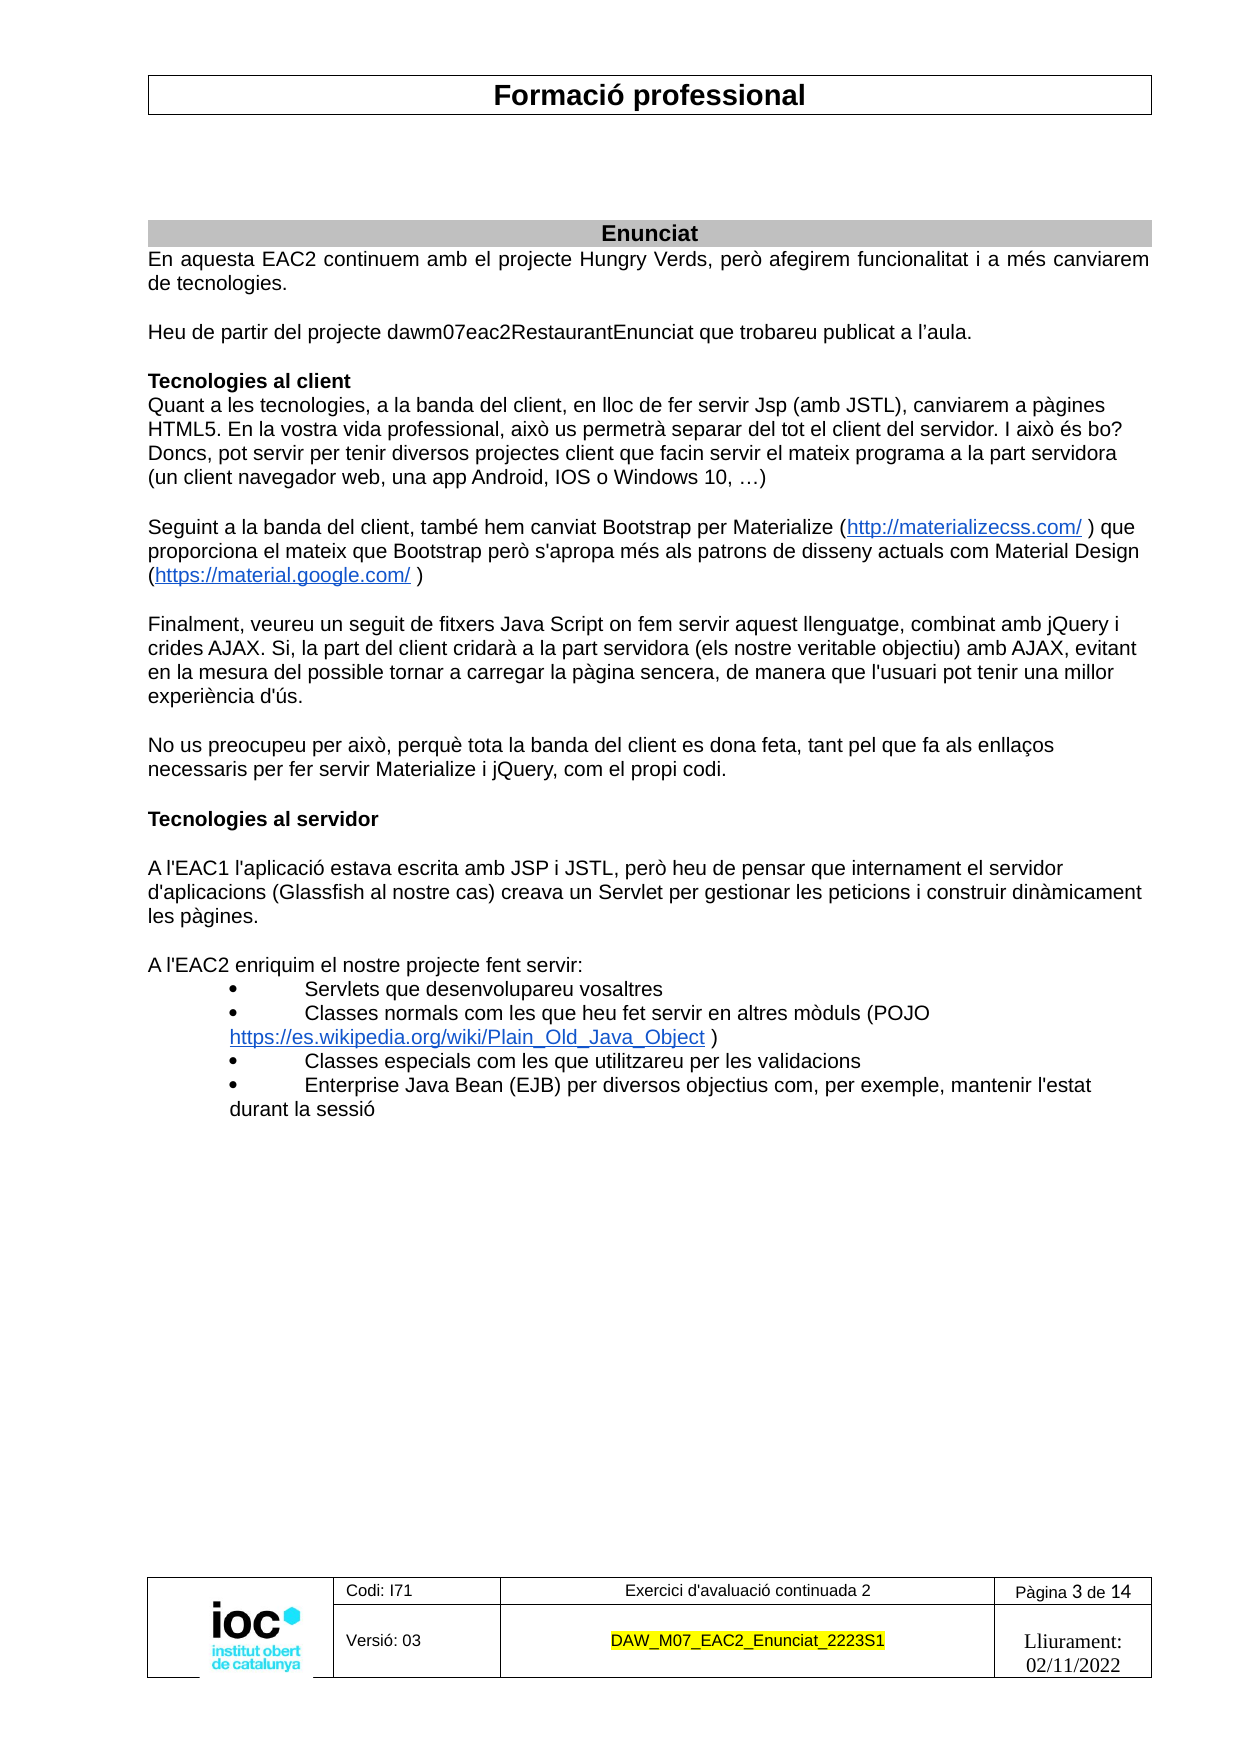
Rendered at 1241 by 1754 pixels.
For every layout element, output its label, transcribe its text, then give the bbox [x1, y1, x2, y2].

text A l'EAC2 enriquim el nostre projecte fent servir: [148, 953, 1152, 977]
text En aquesta EAC2 continuem amb el projecte Hungry Verds, però afegirem funcionalitat i a més canviarem de tecnologies. [148, 247, 1152, 294]
list Classes normals com les que heu fet servir en altres mòduls (POJO https://es.wikipedia.org/wiki/Plain_Old_Java_Object ) [229, 1001, 1152, 1049]
text Seguint a la banda del client, també hem canviat Bootstrap per Materialize (http://materializecss.com/ ) que proporciona el mateix que Bootstrap però s'apropa més als patrons de disseny actuals com Material Design (https://material.google.com/ ) [148, 514, 1152, 586]
text Heu de partir del projecte dawm07eac2RestaurantEnunciat que trobareu publicat a l’aula. [148, 320, 1152, 344]
text Finalment, veureu un seguit de fitxers Java Script on fem servir aquest llenguatge, combinat amb jQuery i crides AJAX. Si, la part del client cridarà a la part servidora (els nostre veritable objectiu) amb AJAX, evitant en la mesura del possible tornar a carregar la pàgina sencera, de manera que l'usuari pot tenir una millor experiència d'ús. [148, 612, 1152, 708]
text Tecnologies al servidor [148, 806, 1152, 830]
list Classes especials com les que utilitzareu per les validacions [229, 1049, 1152, 1073]
text No us preocupeu per això, perquè tota la banda del client es dona feta, tant pel que fa als enllaços necessaris per fer servir Materialize i jQuery, com el propi codi. [148, 733, 1152, 781]
list Enterprise Java Bean (EJB) per diversos objectius com, per exemple, mantenir l'estat durant la sessió [229, 1073, 1152, 1121]
text Quant a les tecnologies, a la banda del client, en lloc de fer servir Jsp (amb JSTL), canviarem a pàgines HTML5. En la vostra vida professional, això us permetrà separar del tot el client del servidor. I això és bo? Doncs, pot servir per tenir diversos projectes client que facin servir el mateix programa a la part servidora (un client navegador web, una app Android, IOS o Windows 10, …) [148, 393, 1152, 489]
text Tecnologies al client [148, 369, 1152, 393]
text Enunciat [148, 220, 1152, 247]
list Servlets que desenvolupareu vosaltres [229, 977, 1152, 1001]
text A l'EAC1 l'aplicació estava escrita amb JSP i JSTL, però heu de pensar que internament el servidor d'aplicacions (Glassfish al nostre cas) creava un Servlet per gestionar les peticions i construir dinàmicament les pàgines. [148, 856, 1152, 928]
